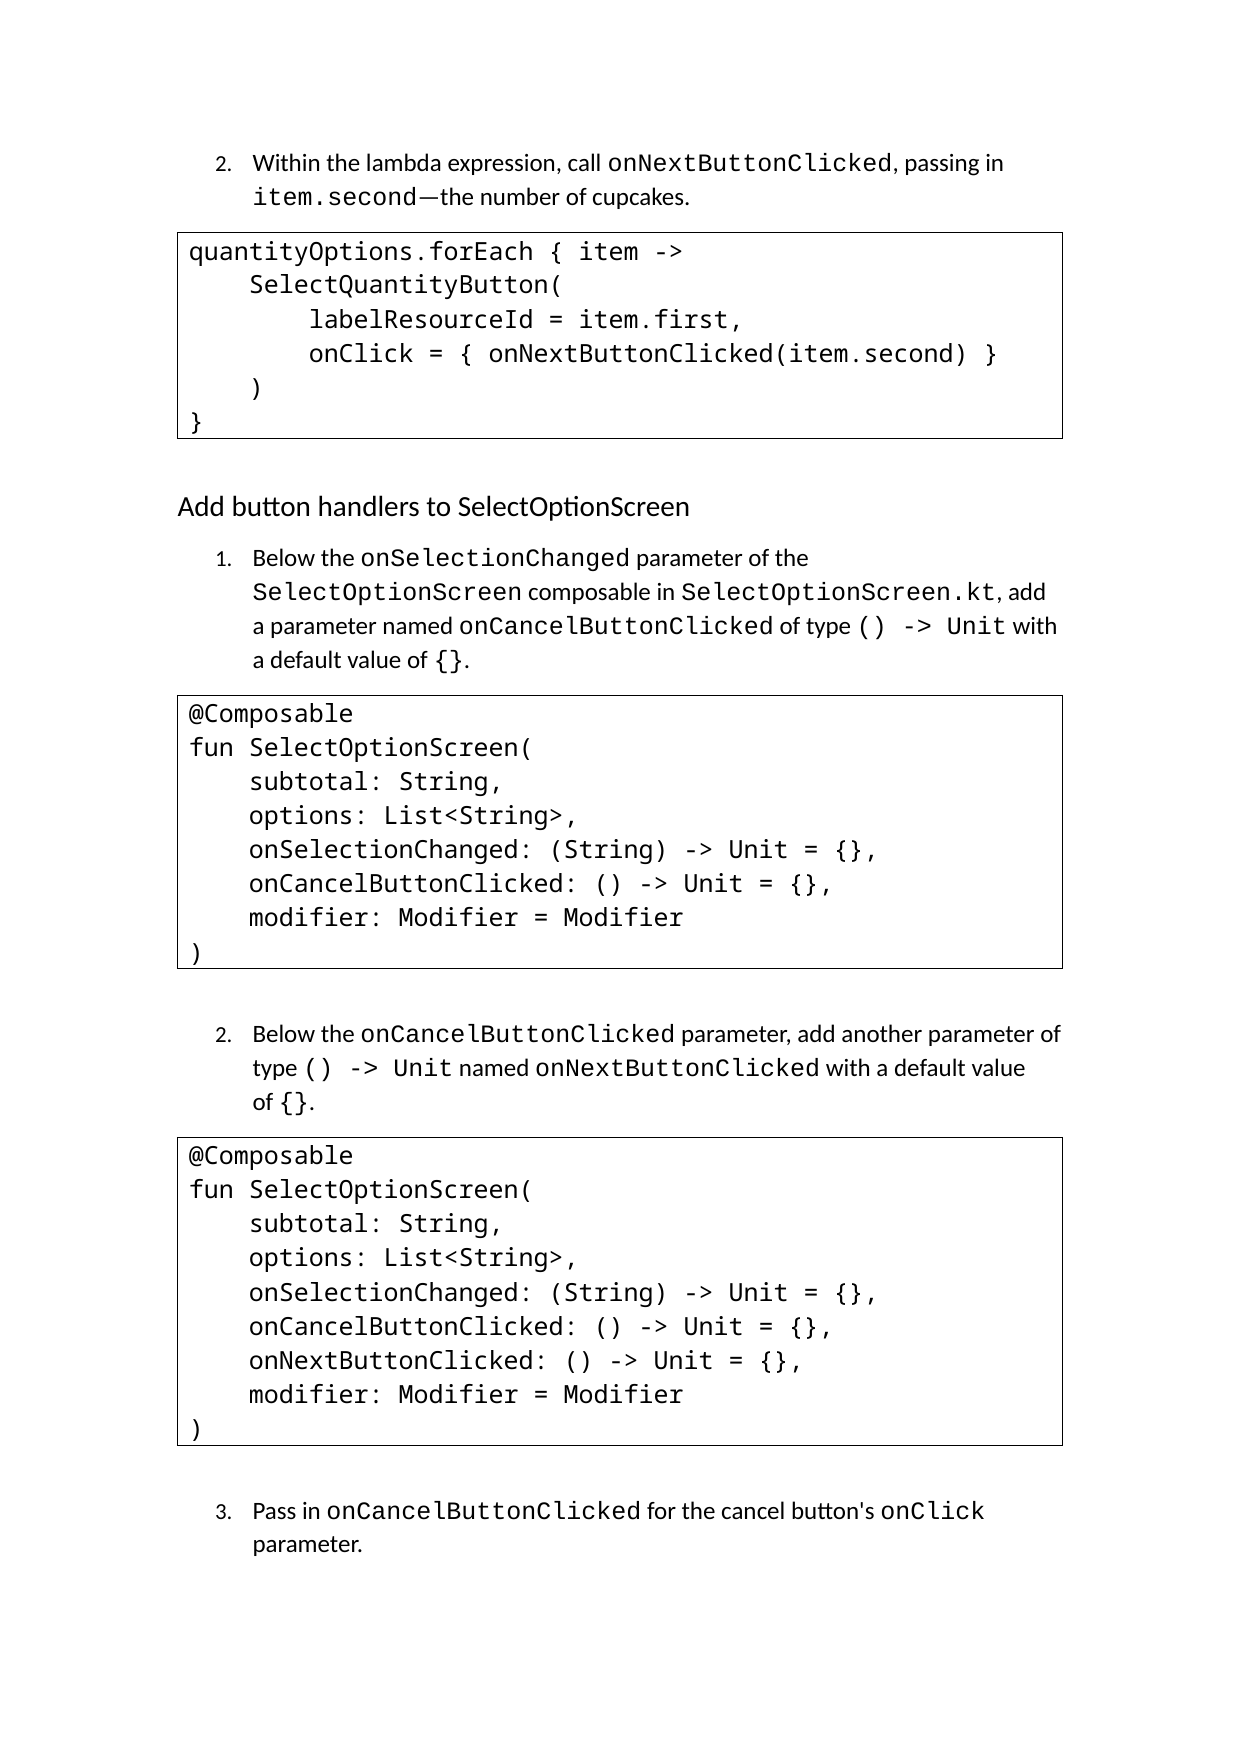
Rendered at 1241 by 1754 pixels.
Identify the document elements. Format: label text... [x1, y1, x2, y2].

list Within the lambda expression, call onNextButtonClicked, passing in item.second—the number of cupcakes. [215, 148, 1063, 213]
list Below the onCancelButtonClicked parameter, add another parameter of type () -> Unit named onNextButtonClicked with a default value of {}. [215, 1018, 1063, 1118]
table_header @Composable fun SelectOptionScreen( subtotal: String, options: List<String>, onSelectionChanged: (String) -> Unit = {}, onCancelButtonClicked: () -> Unit = {}, modifier: Modifier = Modifier ) [178, 696, 1062, 968]
text Add button handlers to SelectOptionScreen [177, 488, 1063, 523]
list Pass in onCancelButtonClicked for the cancel button's onClick parameter. [215, 1495, 1063, 1559]
list Below the onSelectionChanged parameter of the SelectOptionScreen composable in SelectOptionScreen.kt, add a parameter named onCancelButtonClicked of type () -> Unit with a default value of {}. [215, 542, 1063, 676]
table_header quantityOptions.forEach { item -> SelectQuantityButton( labelResourceId = item.first, onClick = { onNextButtonClicked(item.second) } ) } [178, 233, 1062, 437]
table_header @Composable fun SelectOptionScreen( subtotal: String, options: List<String>, onSelectionChanged: (String) -> Unit = {}, onCancelButtonClicked: () -> Unit = {}, onNextButtonClicked: () -> Unit = {}, modifier: Modifier = Modifier ) [178, 1138, 1062, 1444]
